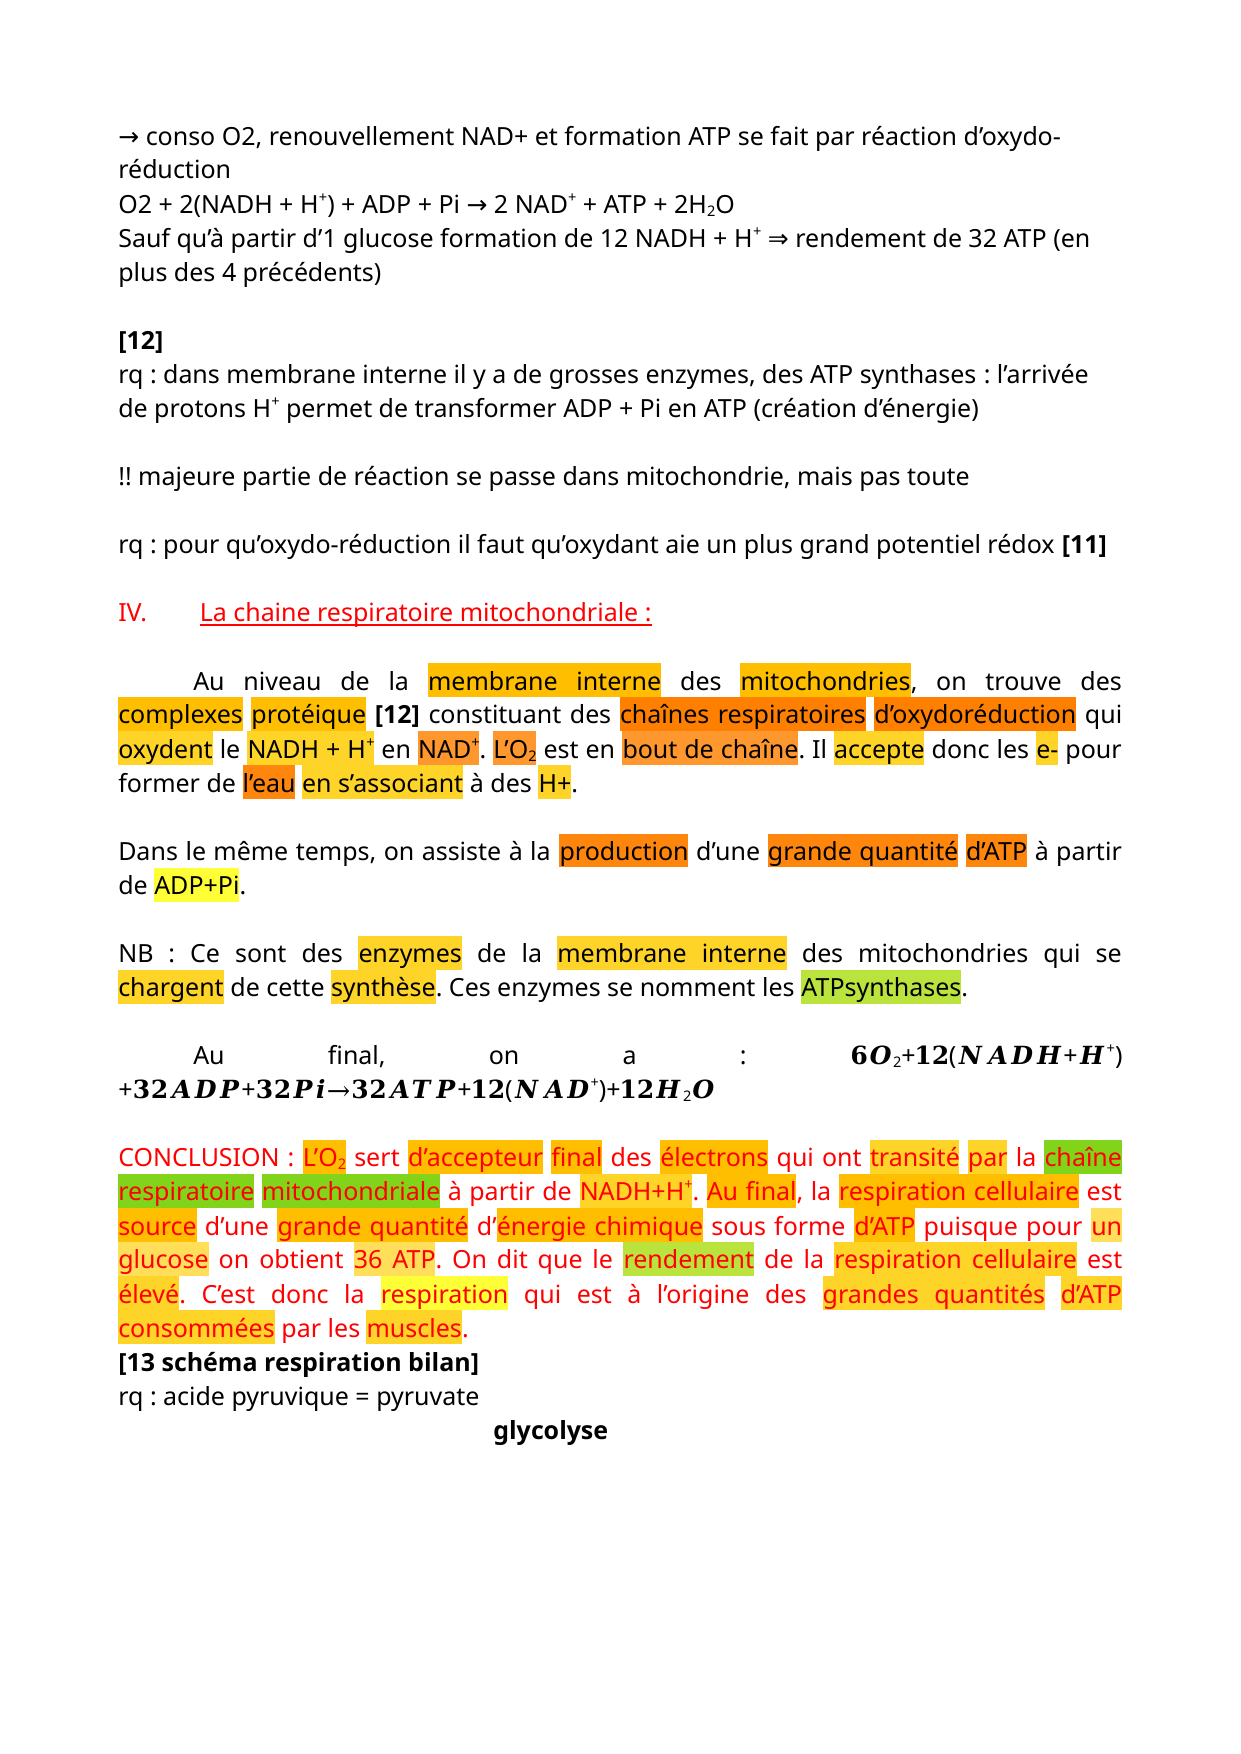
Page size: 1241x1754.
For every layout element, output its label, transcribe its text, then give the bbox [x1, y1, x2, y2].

text !! majeure partie de réaction se passe dans mitochondrie, mais pas toute [118, 459, 1122, 493]
text CONCLUSION : L’O2 sert d’accepteur final des électrons qui ont transité par la chaîne respiratoire mitochondriale à partir de NADH+H+. Au final, la respiration cellulaire est source d’une grande quantité d’énergie chimique sous forme d’ATP puisque pour un glucose on obtient 36 ATP. On dit que le rendement de la respiration cellulaire est élevé. C’est donc la respiration qui est à l’origine des grandes quantités d’ATP consommées par les muscles. [118, 1140, 1122, 1344]
text [12] [118, 322, 1122, 357]
text O2 + 2(NADH + H+) + ADP + Pi → 2 NAD+ + ATP + 2H2O [118, 186, 1122, 220]
text rq : dans membrane interne il y a de grosses enzymes, des ATP synthases : l’arrivée de protons H+ permet de transformer ADP + Pi en ATP (création d’énergie) [118, 357, 1122, 425]
text → conso O2, renouvellement NAD+ et formation ATP se fait par réaction d’oxydo-réduction [118, 118, 1122, 186]
text Au final, on a : 𝟔𝑶2+𝟏𝟐(𝑵𝑨𝑫𝑯+𝑯+)+𝟑𝟐𝑨𝑫𝑷+𝟑𝟐𝑷𝒊→𝟑𝟐𝑨𝑻𝑷+𝟏𝟐(𝑵𝑨𝑫+)+𝟏𝟐𝑯2𝑶 [118, 1038, 1122, 1106]
text IV. La chaine respiratoire mitochondriale : [118, 595, 1122, 629]
text glycolyse [118, 1412, 1122, 1447]
text Dans le même temps, on assiste à la production d’une grande quantité d’ATP à partir de ADP+Pi. [118, 833, 1122, 902]
text NB : Ce sont des enzymes de la membrane interne des mitochondries qui se chargent de cette synthèse. Ces enzymes se nomment les ATPsynthases. [118, 936, 1122, 1004]
text Sauf qu’à partir d’1 glucose formation de 12 NADH + H+ ⇒ rendement de 32 ATP (en plus des 4 précédents) [118, 220, 1122, 288]
text [13 schéma respiration bilan] [118, 1344, 1122, 1378]
text Au niveau de la membrane interne des mitochondries, on trouve des complexes protéique [12] constituant des chaînes respiratoires d’oxydoréduction qui oxydent le NADH + H+ en NAD+. L’O2 est en bout de chaîne. Il accepte donc les e- pour former de l’eau en s’associant à des H+. [118, 663, 1122, 799]
text rq : pour qu’oxydo-réduction il faut qu’oxydant aie un plus grand potentiel rédox [11] [118, 527, 1122, 561]
text rq : acide pyruvique = pyruvate [118, 1378, 1122, 1412]
